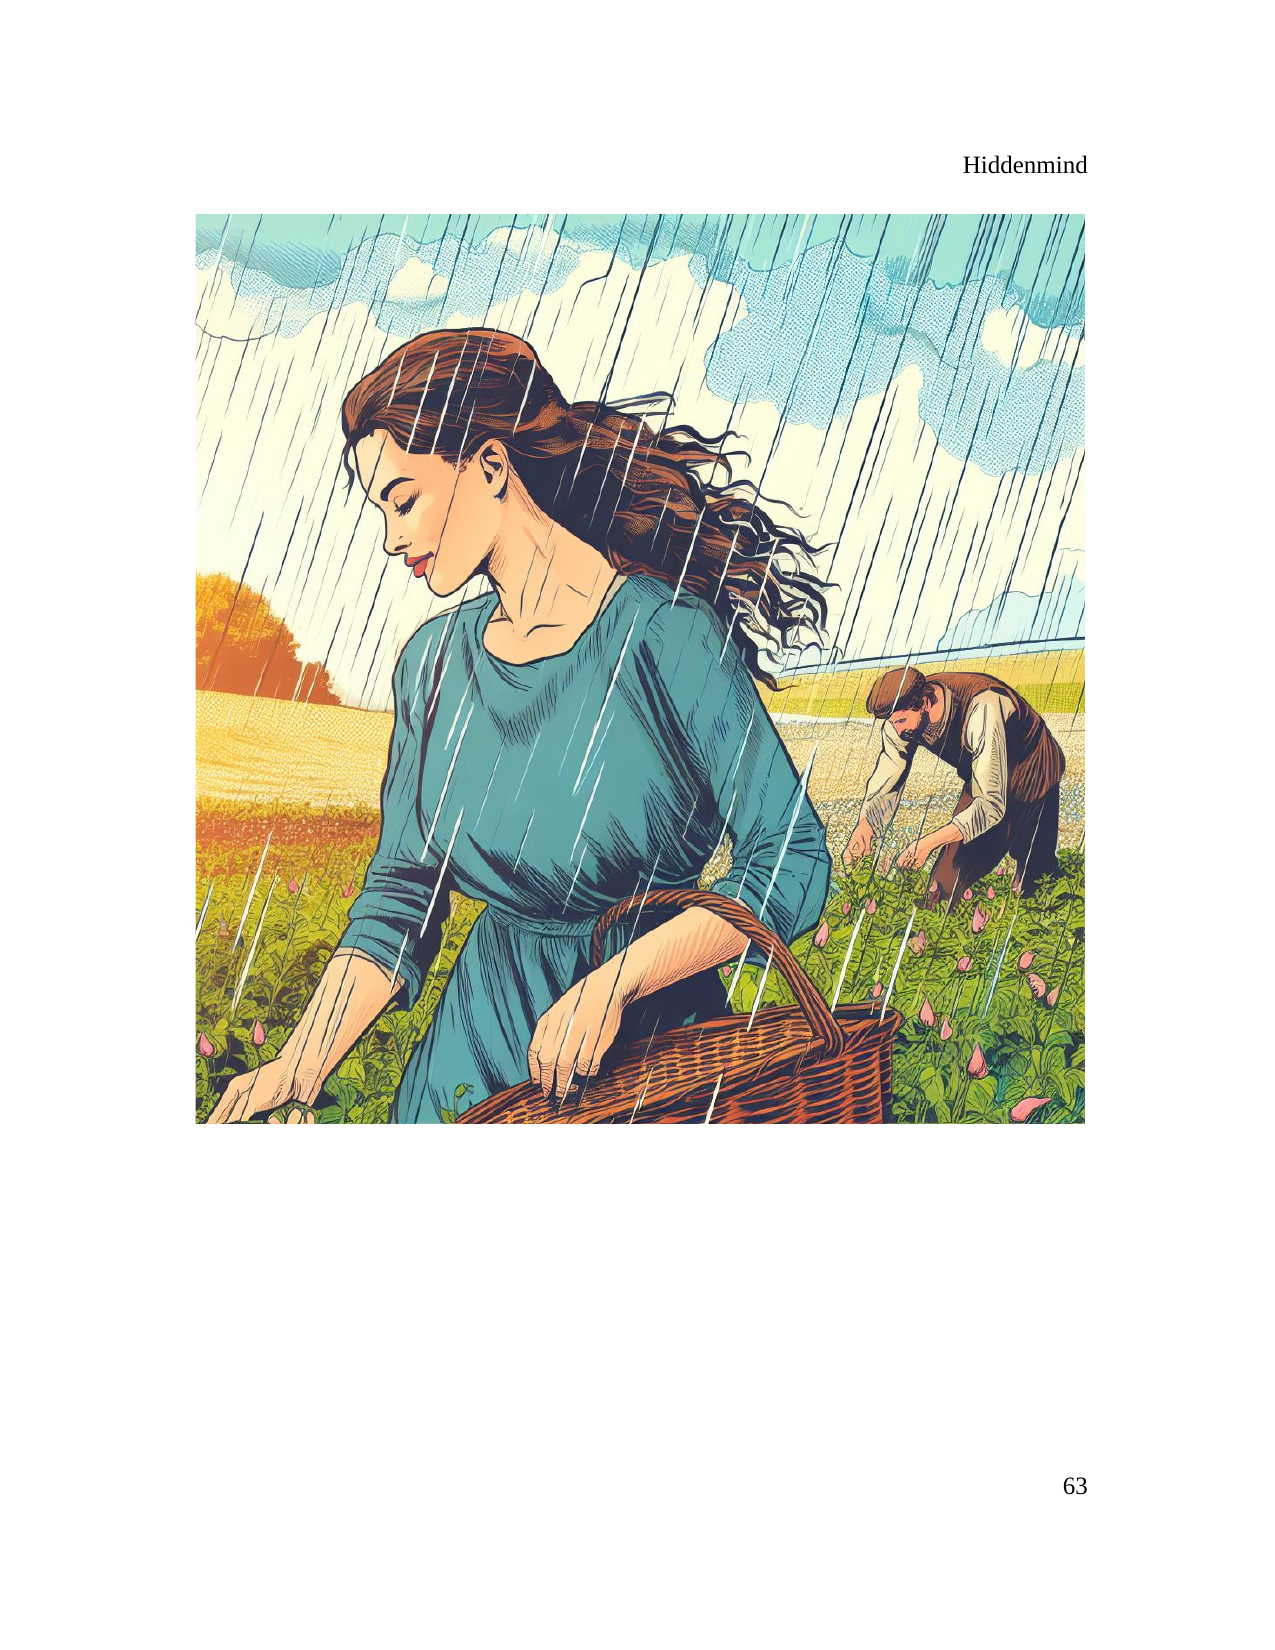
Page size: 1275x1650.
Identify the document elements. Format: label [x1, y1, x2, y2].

picture [195, 214, 1085, 1124]
